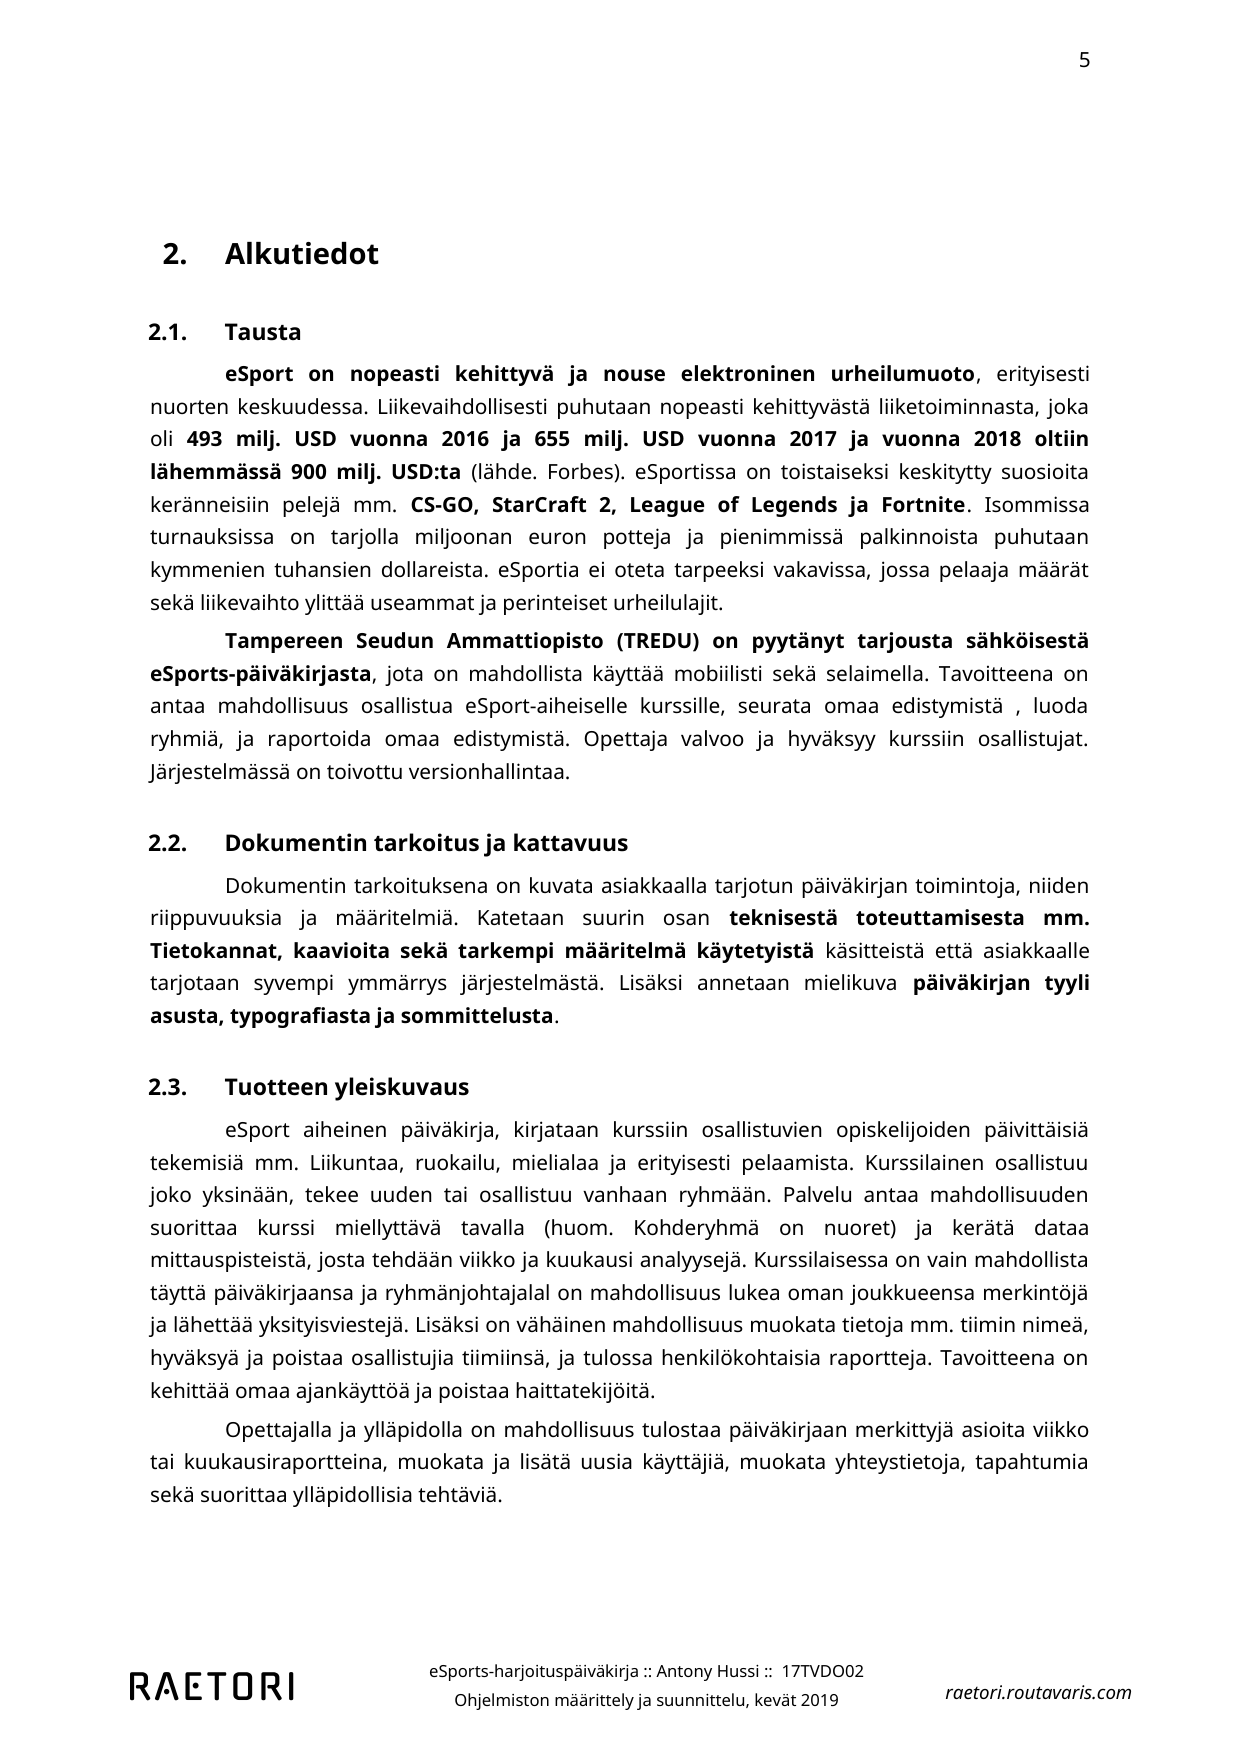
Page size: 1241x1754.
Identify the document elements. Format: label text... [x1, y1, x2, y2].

text eSport aiheinen päiväkirja, kirjataan kurssiin osallistuvien opiskelijoiden päivittäisiä tekemisiä mm. Liikuntaa, ruokailu, mielialaa ja erityisesti pelaamista. Kurssilainen osallistuu joko yksinään, tekee uuden tai osallistuu vanhaan ryhmään. Palvelu antaa mahdollisuuden suorittaa kurssi miellyttävä tavalla (huom. Kohderyhmä on nuoret) ja kerätä dataa mittauspisteistä, josta tehdään viikko ja kuukausi analyysejä. Kurssilaisessa on vain mahdollista täyttä päiväkirjaansa ja ryhmänjohtajalal on mahdollisuus lukea oman joukkueensa merkintöjä ja lähettää yksityisviestejä. Lisäksi on vähäinen mahdollisuus muokata tietoja mm. tiimin nimeä, hyväksyä ja poistaa osallistujia tiimiinsä, ja tulossa henkilökohtaisia raportteja. Tavoitteena on kehittää omaa ajankäyttöä ja poistaa haittatekijöitä. [150, 1115, 1090, 1404]
text Opettajalla ja ylläpidolla on mahdollisuus tulostaa päiväkirjaan merkittyjä asioita viikko tai kuukausiraportteina, muokata ja lisätä uusia käyttäjiä, muokata yhteystietoja, tapahtumia sekä suorittaa ylläpidollisia tehtäviä. [150, 1415, 1090, 1508]
text Tampereen Seudun Ammattiopisto (TREDU) on pyytänyt tarjousta sähköisestä eSports-päiväkirjasta, jota on mahdollista käyttää mobiilisti sekä selaimella. Tavoitteena on antaa mahdollisuus osallistua eSport-aiheiselle kurssille, seurata omaa edistymistä , luoda ryhmiä, ja raportoida omaa edistymistä. Opettaja valvoo ja hyväksyy kurssiin osallistujat. Järjestelmässä on toivottu versionhallintaa. [150, 626, 1090, 785]
picture [121, 1665, 303, 1707]
subtitle Tausta [187, 316, 1090, 347]
text Dokumentin tarkoituksena on kuvata asiakkaalla tarjotun päiväkirjan toimintoja, niiden riippuvuuksia ja määritelmiä. Katetaan suurin osan teknisestä toteuttamisesta mm. Tietokannat, kaavioita sekä tarkempi määritelmä käytetyistä käsitteistä että asiakkaalle tarjotaan syvempi ymmärrys järjestelmästä. Lisäksi annetaan mielikuva päiväkirjan tyyli asusta, typografiasta ja sommittelusta. [150, 871, 1090, 1029]
subtitle Tuotteen yleiskuvaus [187, 1071, 1090, 1102]
subtitle Alkutiedot [187, 233, 1090, 273]
text eSport on nopeasti kehittyvä ja nouse elektroninen urheilumuoto, erityisesti nuorten keskuudessa. Liikevaihdollisesti puhutaan nopeasti kehittyvästä liiketoiminnasta, joka oli 493 milj. USD vuonna 2016 ja 655 milj. USD vuonna 2017 ja vuonna 2018 oltiin lähemmässä 900 milj. USD:ta (lähde. Forbes). eSportissa on toistaiseksi keskitytty suosioita keränneisiin pelejä mm. CS-GO, StarCraft 2, League of Legends ja Fortnite. Isommissa turnauksissa on tarjolla miljoonan euron potteja ja pienimmissä palkinnoista puhutaan kymmenien tuhansien dollareista. eSportia ei oteta tarpeeksi vakavissa, jossa pelaaja määrät sekä liikevaihto ylittää useammat ja perinteiset urheilulajit. [150, 359, 1090, 616]
subtitle Dokumentin tarkoitus ja kattavuus [187, 827, 1090, 858]
